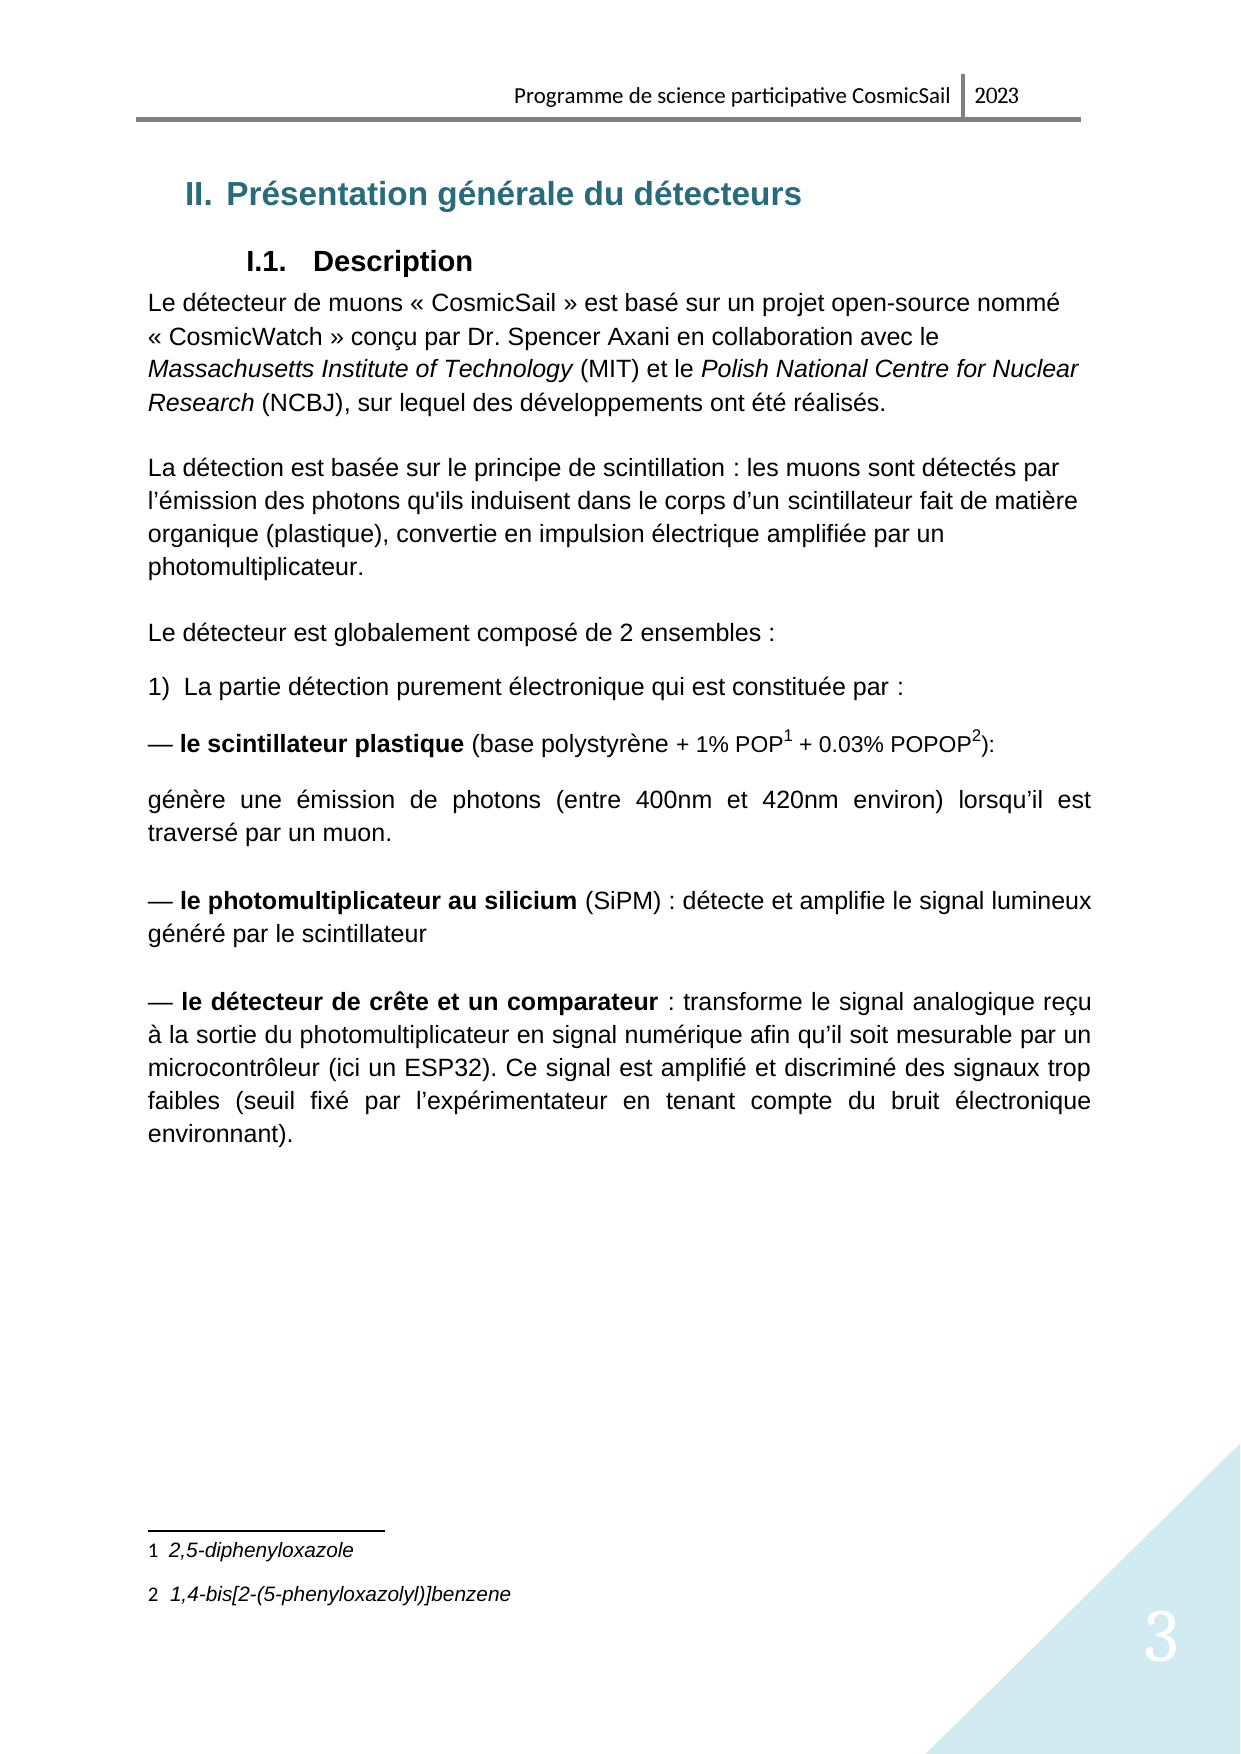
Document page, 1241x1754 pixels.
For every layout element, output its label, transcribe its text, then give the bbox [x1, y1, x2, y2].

text génère une émission de photons (entre 400nm et 420nm environ) lorsqu’il est traversé par un muon. [148, 785, 1093, 847]
subtitle Présentation générale du détecteurs [185, 174, 1093, 213]
text — le détecteur de crête et un comparateur : transforme le signal analogique reçu à la sortie du photomultiplicateur en signal numérique afin qu’il soit mesurable par un microcontrôleur (ici un ESP32). Ce signal est amplifié et discriminé des signaux trop faibles (seuil fixé par l’expérimentateur en tenant compte du bruit électronique environnant). [148, 987, 1093, 1148]
text 2,5-diphenyloxazole [148, 1537, 1093, 1562]
text Le détecteur de muons « CosmicSail » est basé sur un projet open-source nommé « CosmicWatch » conçu par Dr. Spencer Axani en collaboration avec le Massachusetts Institute of Technology (MIT) et le Polish National Centre for Nuclear Research (NCBJ), sur lequel des développements ont été réalisés. [148, 288, 1093, 448]
text 1,4-bis[2-(5-phenyloxazolyl)]benzene [148, 1581, 1093, 1606]
text — le scintillateur plastique (base polystyrène + 1% POP + 0.03% POPOP): [148, 725, 1093, 759]
text La détection est basée sur le principe de scintillation : les muons sont détectés par l’émission des photons qu'ils induisent dans le corps d’un scintillateur fait de matière organique (plastique), convertie en impulsion électrique amplifiée par un photomultiplicateur. Le détecteur est globalement composé de 2 ensembles : [148, 453, 1093, 646]
subtitle Description [287, 244, 1093, 277]
text — le photomultiplicateur au silicium (SiPM) : détecte et amplifie le signal lumineux généré par le scintillateur [148, 886, 1093, 948]
text 1) La partie détection purement électronique qui est constituée par : [148, 672, 1093, 700]
